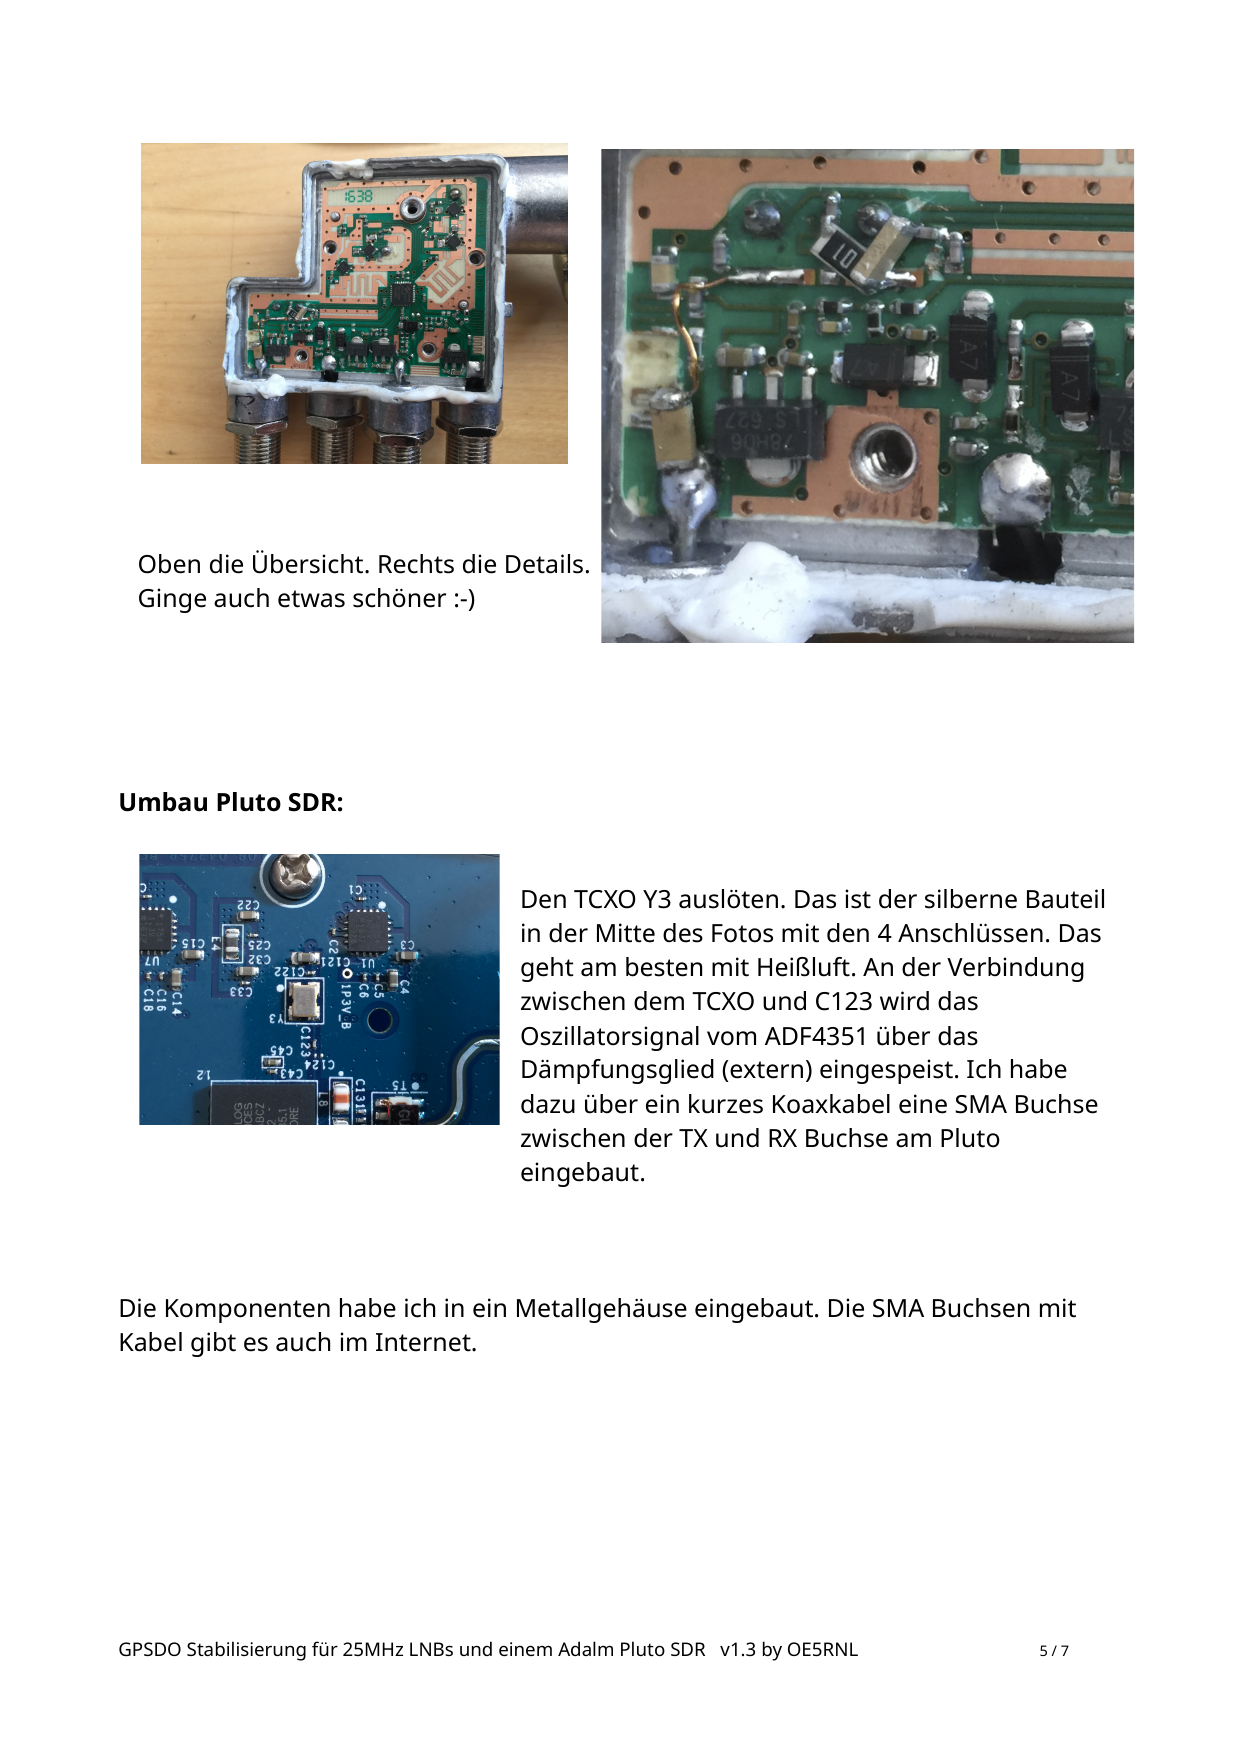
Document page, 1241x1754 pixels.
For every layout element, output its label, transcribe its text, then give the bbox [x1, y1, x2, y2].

picture [139, 854, 500, 1125]
text Oben die Übersicht. Rechts die Details. [118, 547, 601, 581]
picture [141, 143, 568, 464]
picture [601, 149, 1135, 643]
text Die Komponenten habe ich in ein Metallgehäuse eingebaut. Die SMA Buchsen mit Kabel gibt es auch im Internet. [118, 1291, 1122, 1359]
text Den TCXO Y3 auslöten. Das ist der silberne Bauteil in der Mitte des Fotos mit den 4 Anschlüssen. Das geht am besten mit Heißluft. An der Verbindung zwischen dem TCXO und C123 wird das Oszillatorsignal vom ADF4351 über das Dämpfungsglied (extern) eingespeist. Ich habe dazu über ein kurzes Koaxkabel eine SMA Buchse zwischen der TX und RX Buchse am Pluto eingebaut. [520, 882, 1122, 1188]
text Umbau Pluto SDR: [118, 785, 1122, 819]
text Ginge auch etwas schöner :-) [118, 581, 601, 615]
